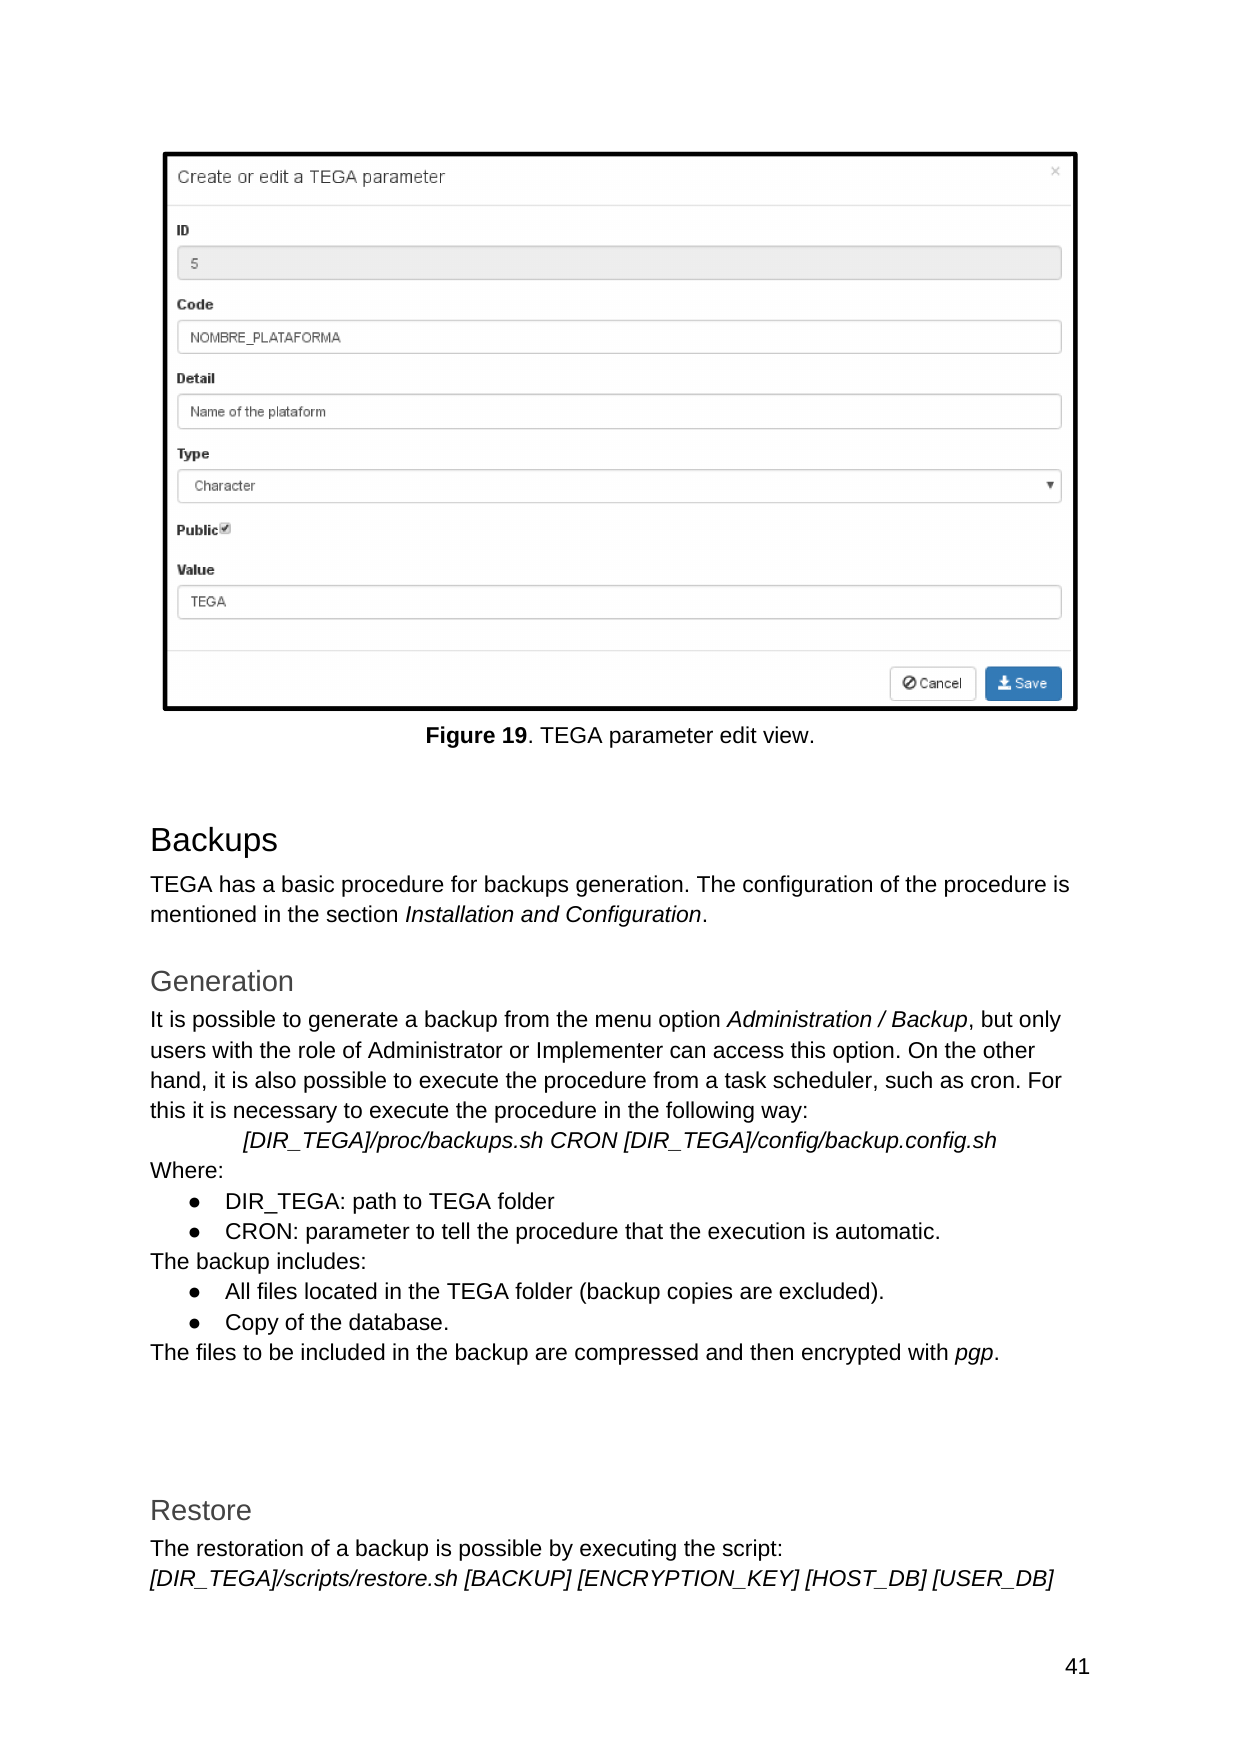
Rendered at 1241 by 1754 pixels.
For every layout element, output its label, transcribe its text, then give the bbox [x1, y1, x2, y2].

list CRON: parameter to tell the procedure that the execution is automatic. [187, 1218, 1090, 1244]
text The restoration of a backup is possible by executing the script: [150, 1535, 1090, 1561]
picture [160, 150, 1080, 718]
subtitle Generation [150, 964, 1090, 998]
subtitle Backups [150, 820, 1090, 858]
subtitle Restore [150, 1493, 1090, 1526]
text Figure 19. TEGA parameter edit view. [150, 722, 1090, 748]
text It is possible to generate a backup from the menu option Administration / Backup, but only users with the role of Administrator or Implementer can access this option. On the other hand, it is also possible to execute the procedure from a task scheduler, such as cron. For this it is necessary to execute the procedure in the following way: [150, 1006, 1090, 1123]
list DIR_TEGA: path to TEGA folder [187, 1188, 1090, 1214]
text Where: [150, 1157, 1090, 1184]
text TEGA has a basic procedure for backups generation. The configuration of the procedure is mentioned in the section Installation and Configuration. [150, 871, 1090, 927]
text [DIR_TEGA]/scripts/restore.sh [BACKUP] [ENCRYPTION_KEY] [HOST_DB] [USER_DB] [150, 1565, 1090, 1591]
text The files to be included in the backup are compressed and then encrypted with pgp. [150, 1339, 1090, 1365]
list All files located in the TEGA folder (backup copies are excluded). [187, 1278, 1090, 1304]
text The backup includes: [150, 1248, 1090, 1274]
text [DIR_TEGA]/proc/backups.sh CRON [DIR_TEGA]/config/backup.config.sh [150, 1127, 1090, 1153]
list Copy of the database. [187, 1308, 1090, 1335]
